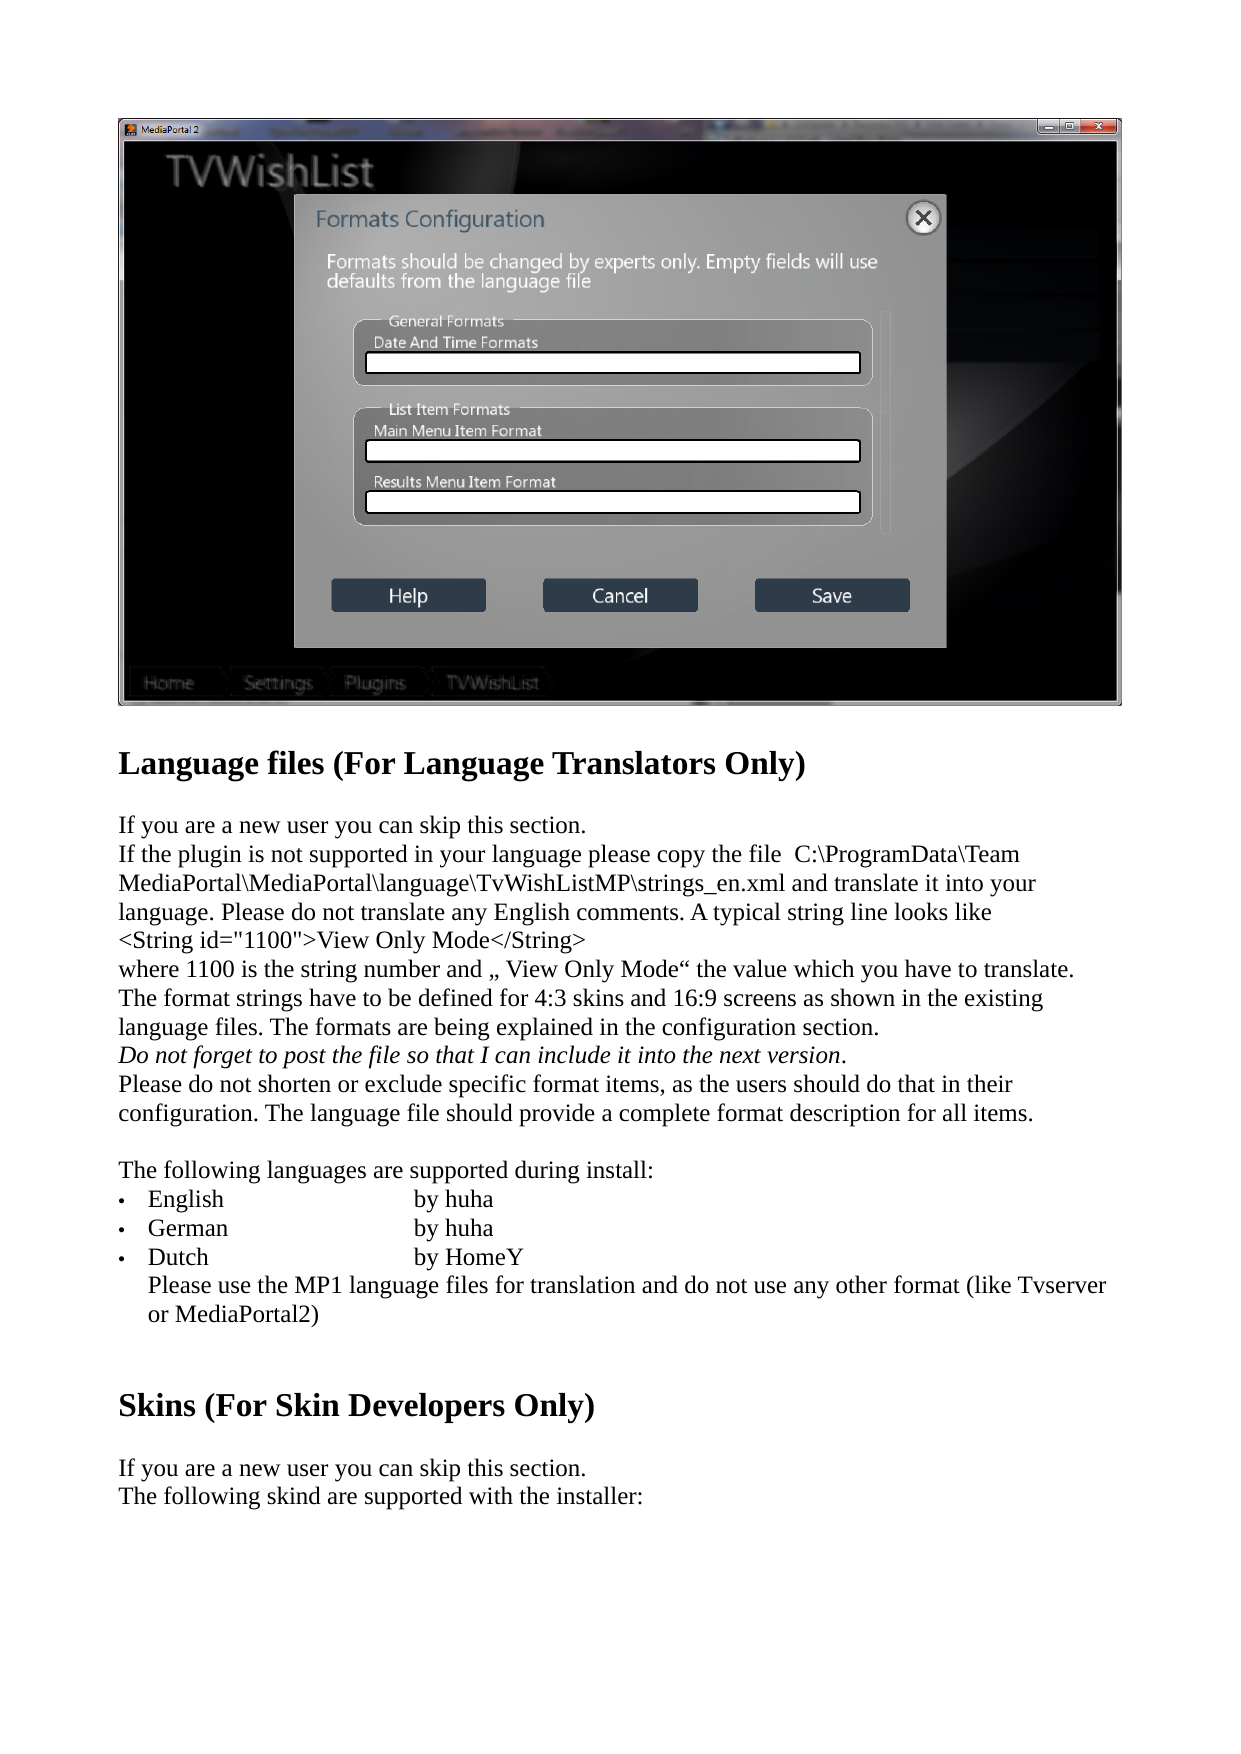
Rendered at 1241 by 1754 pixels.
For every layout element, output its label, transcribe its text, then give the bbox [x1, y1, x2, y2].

list English by huha [118, 1184, 1122, 1213]
text where 1100 is the string number and „ View Only Mode“ the value which you have to translate. [118, 954, 1122, 983]
text If you are a new user you can skip this section. [118, 811, 1122, 839]
picture [118, 118, 1122, 706]
text <String id="1100">View Only Mode</String> [118, 926, 1122, 954]
text If you are a new user you can skip this section. [118, 1453, 1122, 1481]
list Dutch by HomeY [118, 1242, 1122, 1271]
text The following skind are supported with the installer: [118, 1481, 1122, 1510]
list Please use the MP1 language files for translation and do not use any other format (like Tvserver or MediaPortal2) [118, 1271, 1122, 1328]
list German by huha [118, 1213, 1122, 1242]
text Skins (For Skin Developers Only) [118, 1386, 1122, 1424]
text The format strings have to be defined for 4:3 skins and 16:9 screens as shown in the existing language files. The formats are being explained in the configuration section. [118, 983, 1122, 1041]
text Please do not shorten or exclude specific format items, as the users should do that in their configuration. The language file should provide a complete format description for all items. [118, 1069, 1122, 1127]
text The following languages are supported during install: [118, 1156, 1122, 1184]
text Language files (For Language Translators Only) [118, 743, 1122, 782]
text If the plugin is not supported in your language please copy the file C:\ProgramData\Team MediaPortal\MediaPortal\language\TvWishListMP\strings_en.xml and translate it into your language. Please do not translate any English comments. A typical string line looks like [118, 839, 1122, 926]
text Do not forget to post the file so that I can include it into the next version. [118, 1041, 1122, 1069]
